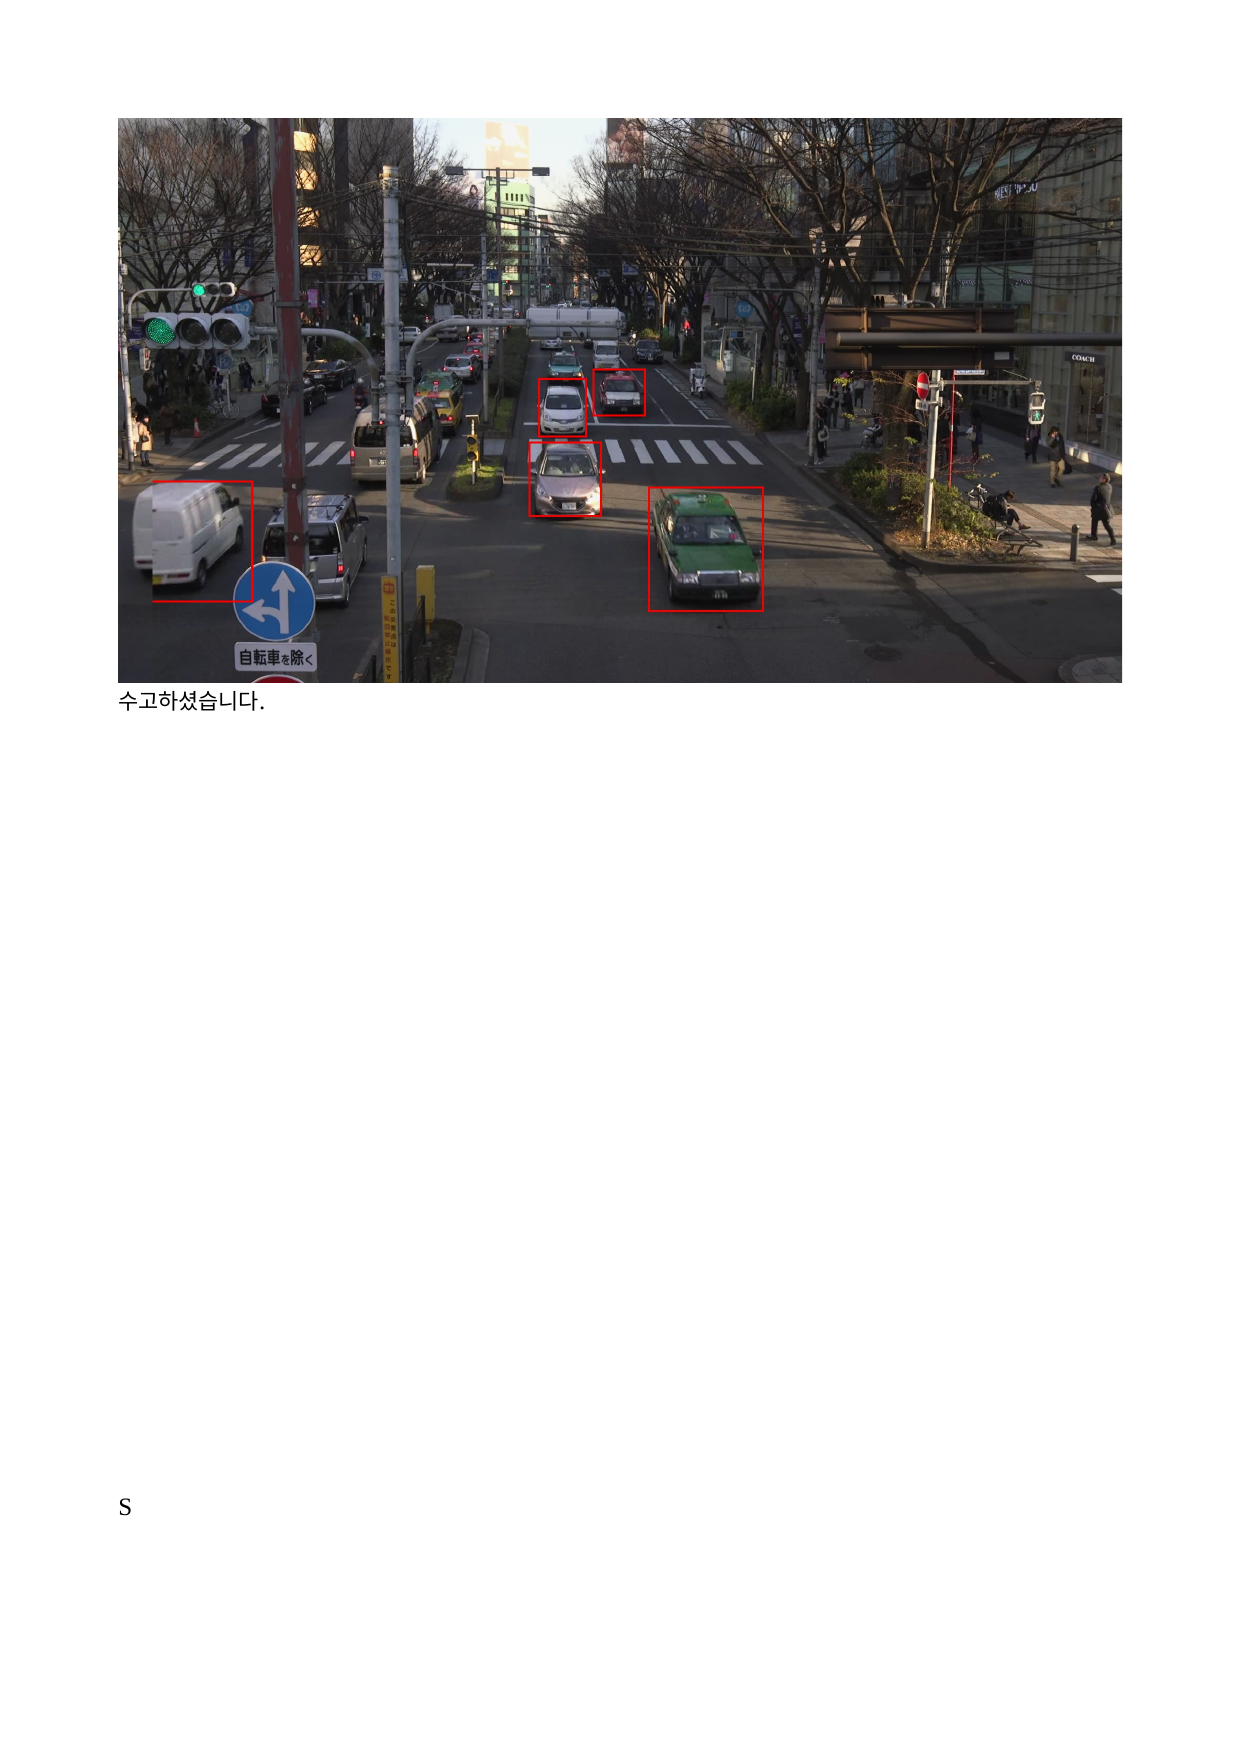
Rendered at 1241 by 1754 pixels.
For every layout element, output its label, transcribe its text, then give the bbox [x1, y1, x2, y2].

picture [118, 118, 1123, 683]
text 수고하셨습니다. [118, 683, 1122, 715]
text S [118, 1492, 1122, 1520]
